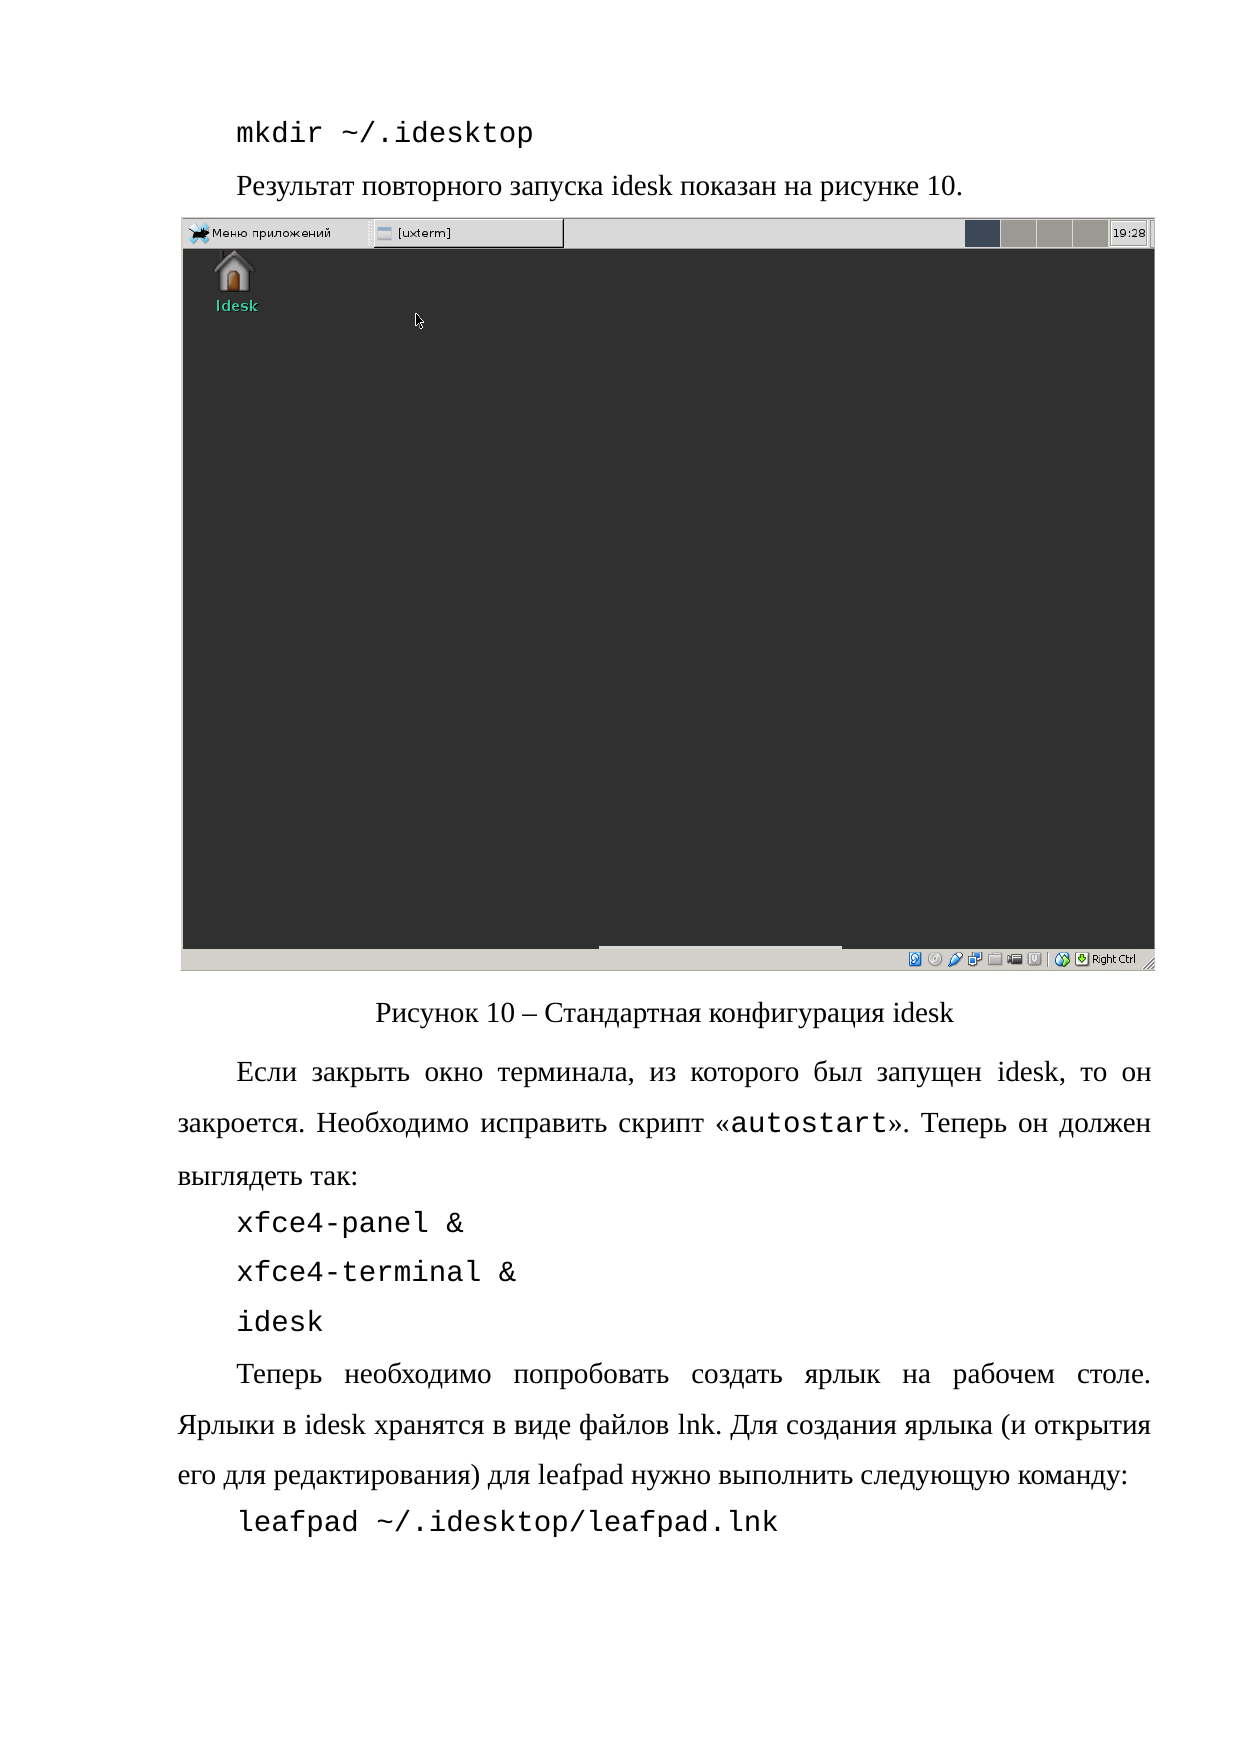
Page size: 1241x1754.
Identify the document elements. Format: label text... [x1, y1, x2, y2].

text leafpad ~/.idesktop/leafpad.lnk [177, 1507, 1152, 1540]
picture [180, 217, 1155, 971]
text mkdir ~/.idesktop [177, 118, 1152, 151]
text Рисунок 10 – Стандартная конфигурация idesk [177, 995, 1152, 1029]
text xfce4-terminal & [177, 1257, 1152, 1291]
text xfce4-panel & [177, 1208, 1152, 1241]
text Если закрыть окно терминала, из которого был запущен idesk, то он закроется. Необходимо исправить скрипт «autostart». Теперь он должен выглядеть так: [177, 1054, 1152, 1191]
text idesk [177, 1307, 1152, 1340]
text Теперь необходимо попробовать создать ярлык на рабочем столе. Ярлыки в idesk хранятся в виде файлов lnk. Для создания ярлыка (и открытия его для редактирования) для leafpad нужно выполнить следующую команду: [177, 1356, 1152, 1491]
text Результат повторного запуска idesk показан на рисунке 10. [177, 168, 1152, 201]
